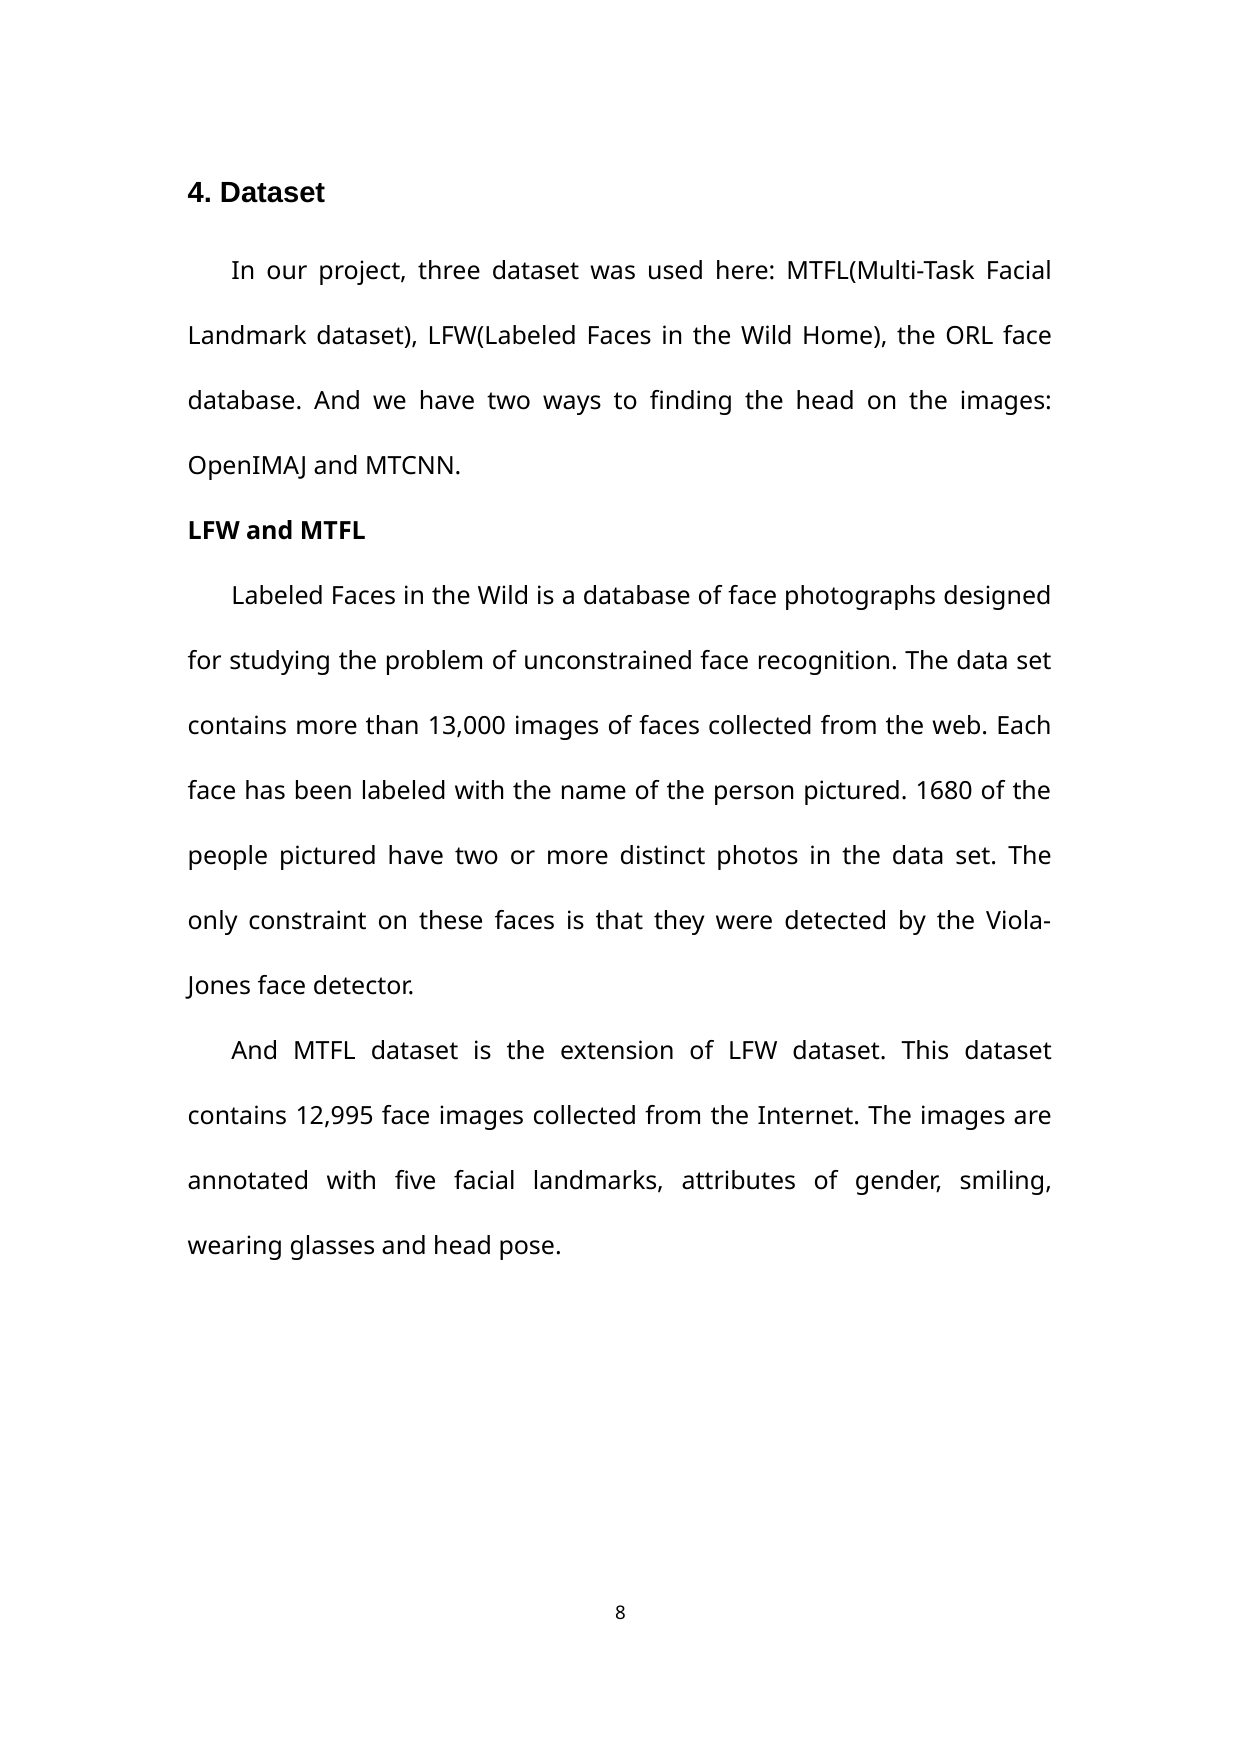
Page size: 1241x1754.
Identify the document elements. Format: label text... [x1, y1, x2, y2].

subtitle 4. Dataset [187, 160, 1053, 225]
text Labeled Faces in the Wild is a database of face photographs designed for studying the problem of unconstrained face recognition. The data set contains more than 13,000 images of faces collected from the web. Each face has been labeled with the name of the person pictured. 1680 of the people pictured have two or more distinct photos in the data set. The only constraint on these faces is that they were detected by the Viola-Jones face detector. [187, 562, 1053, 1017]
text And MTFL dataset is the extension of LFW dataset. This dataset contains 12,995 face images collected from the Internet. The images are annotated with five facial landmarks, attributes of gender, smiling, wearing glasses and head pose. [187, 1017, 1053, 1277]
text In our project, three dataset was used here: MTFL(Multi-Task Facial Landmark dataset), LFW(Labeled Faces in the Wild Home), the ORL face database. And we have two ways to finding the head on the images: OpenIMAJ and MTCNN. [187, 237, 1053, 497]
text LFW and MTFL [187, 497, 1053, 562]
